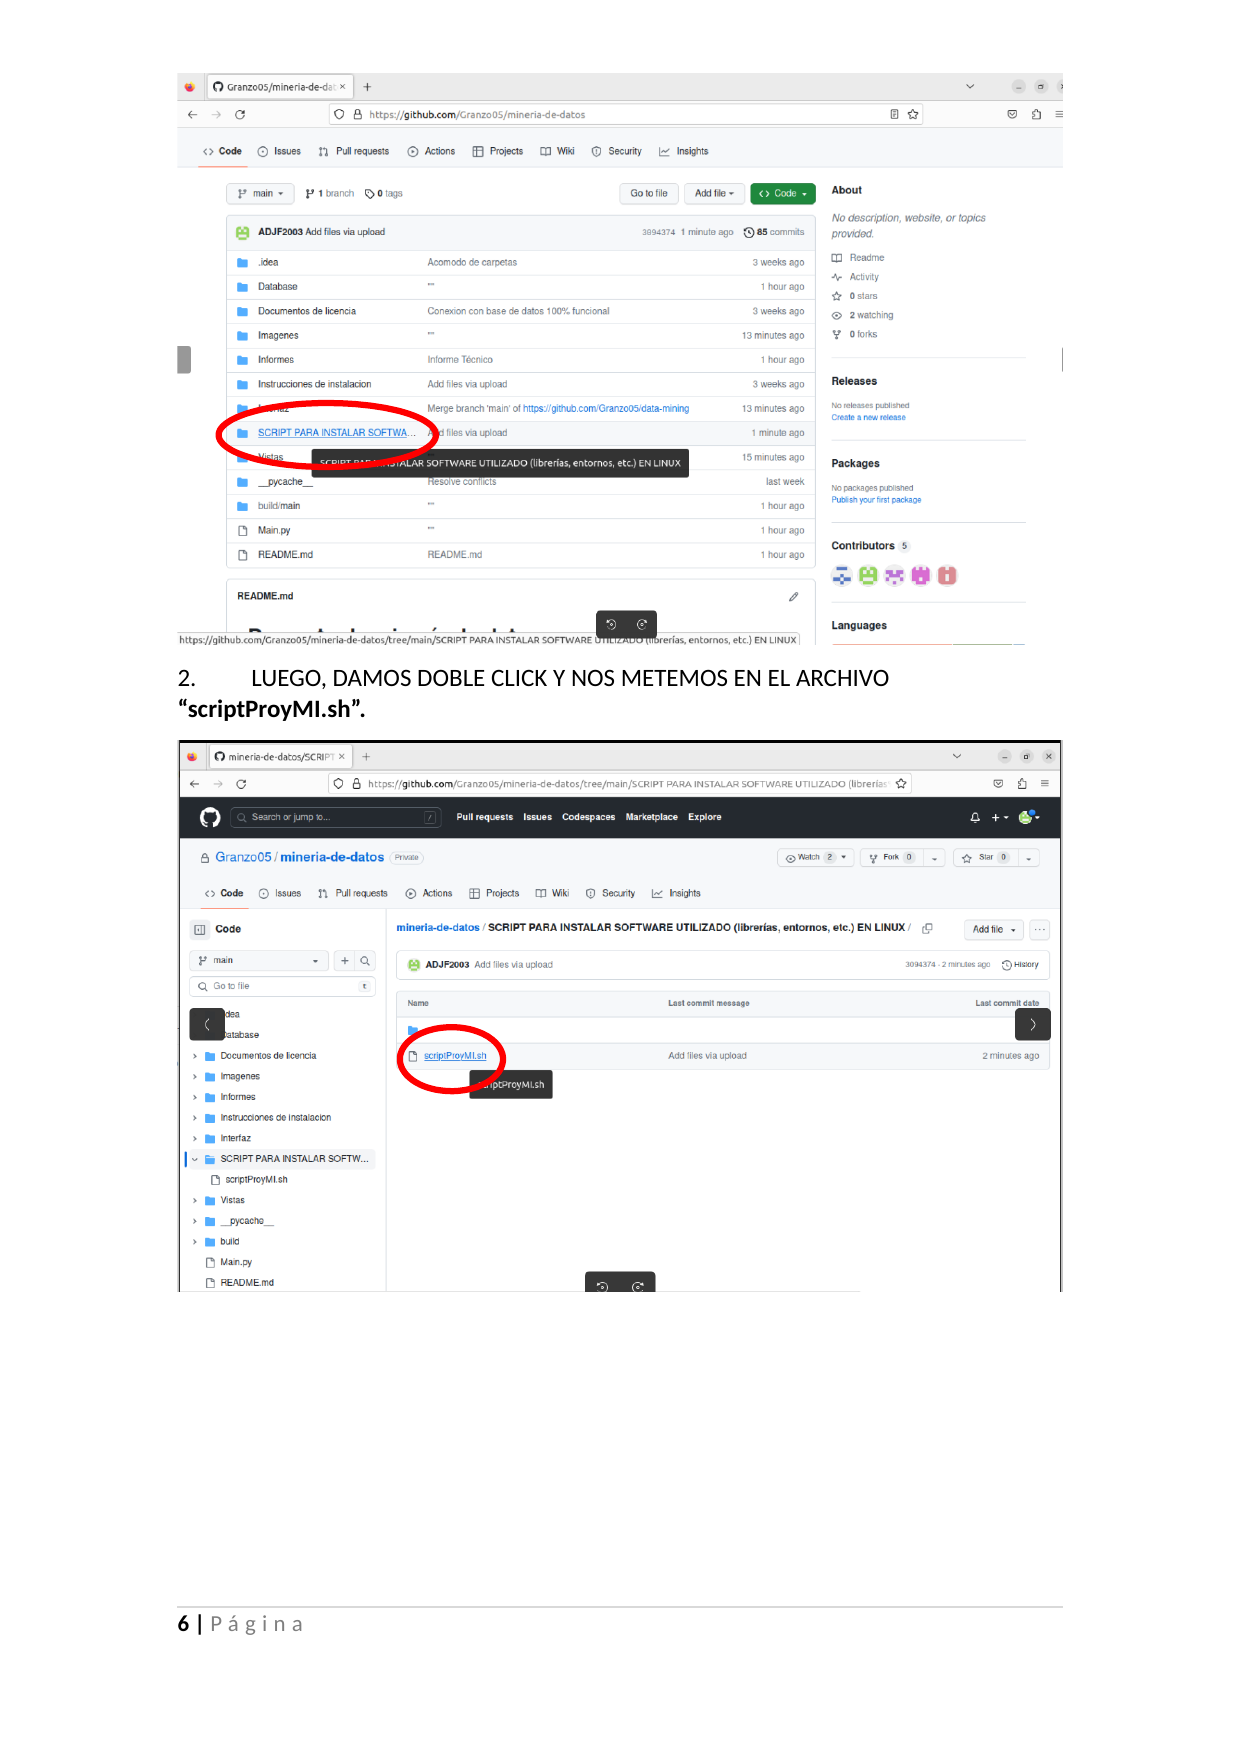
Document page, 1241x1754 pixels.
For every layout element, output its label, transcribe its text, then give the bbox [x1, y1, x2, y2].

list LUEGO, DAMOS DOBLE CLICK Y NOS METEMOS EN EL ARCHIVO “scriptProyMI.sh”. [177, 662, 1063, 723]
